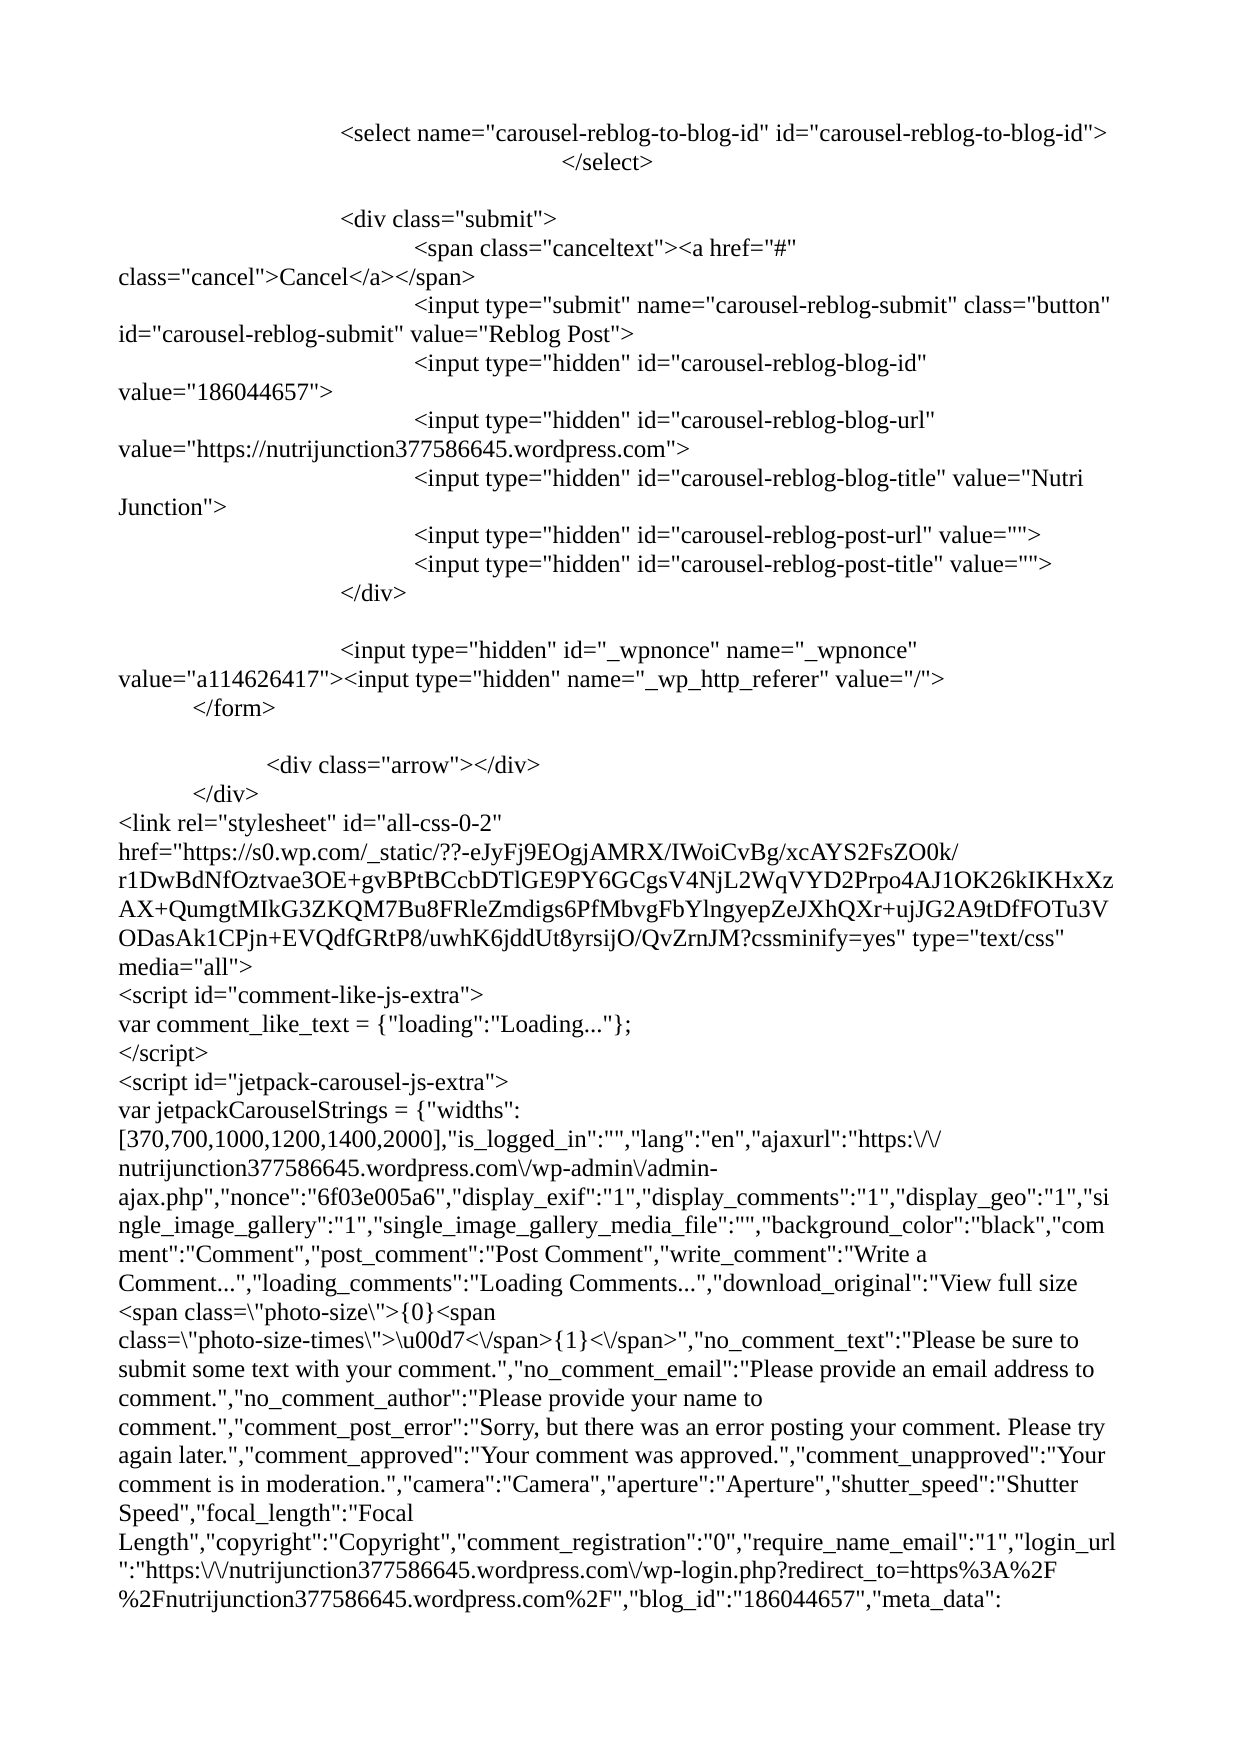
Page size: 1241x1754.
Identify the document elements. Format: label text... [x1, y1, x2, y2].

text <input type="hidden" id="carousel-reblog-blog-url" value="https://nutrijunction377586645.wordpress.com"> [118, 406, 1122, 463]
text <script id="jetpack-carousel-js-extra"> [118, 1067, 1122, 1096]
text </select> [118, 147, 1122, 176]
text var comment_like_text = {"loading":"Loading..."}; [118, 1009, 1122, 1038]
text <input type="hidden" id="carousel-reblog-blog-title" value="Nutri Junction"> [118, 463, 1122, 521]
text <script id="comment-like-js-extra"> [118, 981, 1122, 1009]
text </script> [118, 1038, 1122, 1067]
text </div> [118, 578, 1122, 607]
text <input type="hidden" id="_wpnonce" name="_wpnonce" value="a114626417"><input type="hidden" name="_wp_http_referer" value="/"> </form> [118, 636, 1122, 722]
text <input type="submit" name="carousel-reblog-submit" class="button" id="carousel-reblog-submit" value="Reblog Post"> [118, 291, 1122, 348]
text <link rel="stylesheet" id="all-css-0-2" href="https://s0.wp.com/_static/??-eJyFj9EOgjAMRX/IWoiCvBg/xcAYS2FsZO0k/r1DwBdNfOztvae3OE+gvBPtBCcbDTlGE9PY6GCgsV4NjL2WqVYD2Prpo4AJ1OK26kIKHxXzAX+QumgtMIkG3ZKQM7Bu8FRleZmdigs6PfMbvgFbYlngyepZeJXhQXr+ujJG2A9tDfFOTu3VODasAk1CPjn+EVQdfGRtP8/uwhK6jddUt8yrsijO/QvZrnJM?cssminify=yes" type="text/css" media="all"> [118, 808, 1122, 981]
text <input type="hidden" id="carousel-reblog-post-url" value=""> [118, 521, 1122, 549]
text </div> [118, 779, 1122, 808]
text <input type="hidden" id="carousel-reblog-blog-id" value="186044657"> [118, 348, 1122, 406]
text <span class="canceltext"><a href="#" class="cancel">Cancel</a></span> [118, 233, 1122, 291]
text <select name="carousel-reblog-to-blog-id" id="carousel-reblog-to-blog-id"> [118, 118, 1122, 147]
text <input type="hidden" id="carousel-reblog-post-title" value=""> [118, 549, 1122, 578]
text var jetpackCarouselStrings = {"widths":[370,700,1000,1200,1400,2000],"is_logged_in":"","lang":"en","ajaxurl":"https:\/\/nutrijunction377586645.wordpress.com\/wp-admin\/admin-ajax.php","nonce":"6f03e005a6","display_exif":"1","display_comments":"1","display_geo":"1","single_image_gallery":"1","single_image_gallery_media_file":"","background_color":"black","comment":"Comment","post_comment":"Post Comment","write_comment":"Write a Comment...","loading_comments":"Loading Comments...","download_original":"View full size <span class=\"photo-size\">{0}<span class=\"photo-size-times\">\u00d7<\/span>{1}<\/span>","no_comment_text":"Please be sure to submit some text with your comment.","no_comment_email":"Please provide an email address to comment.","no_comment_author":"Please provide your name to comment.","comment_post_error":"Sorry, but there was an error posting your comment. Please try again later.","comment_approved":"Your comment was approved.","comment_unapproved":"Your comment is in moderation.","camera":"Camera","aperture":"Aperture","shutter_speed":"Shutter Speed","focal_length":"Focal Length","copyright":"Copyright","comment_registration":"0","require_name_email":"1","login_url":"https:\/\/nutrijunction377586645.wordpress.com\/wp-login.php?redirect_to=https%3A%2F%2Fnutrijunction377586645.wordpress.com%2F","blog_id":"186044657","meta_data": [118, 1096, 1122, 1613]
text <div class="arrow"></div> [118, 751, 1122, 779]
text <div class="submit"> [118, 204, 1122, 233]
